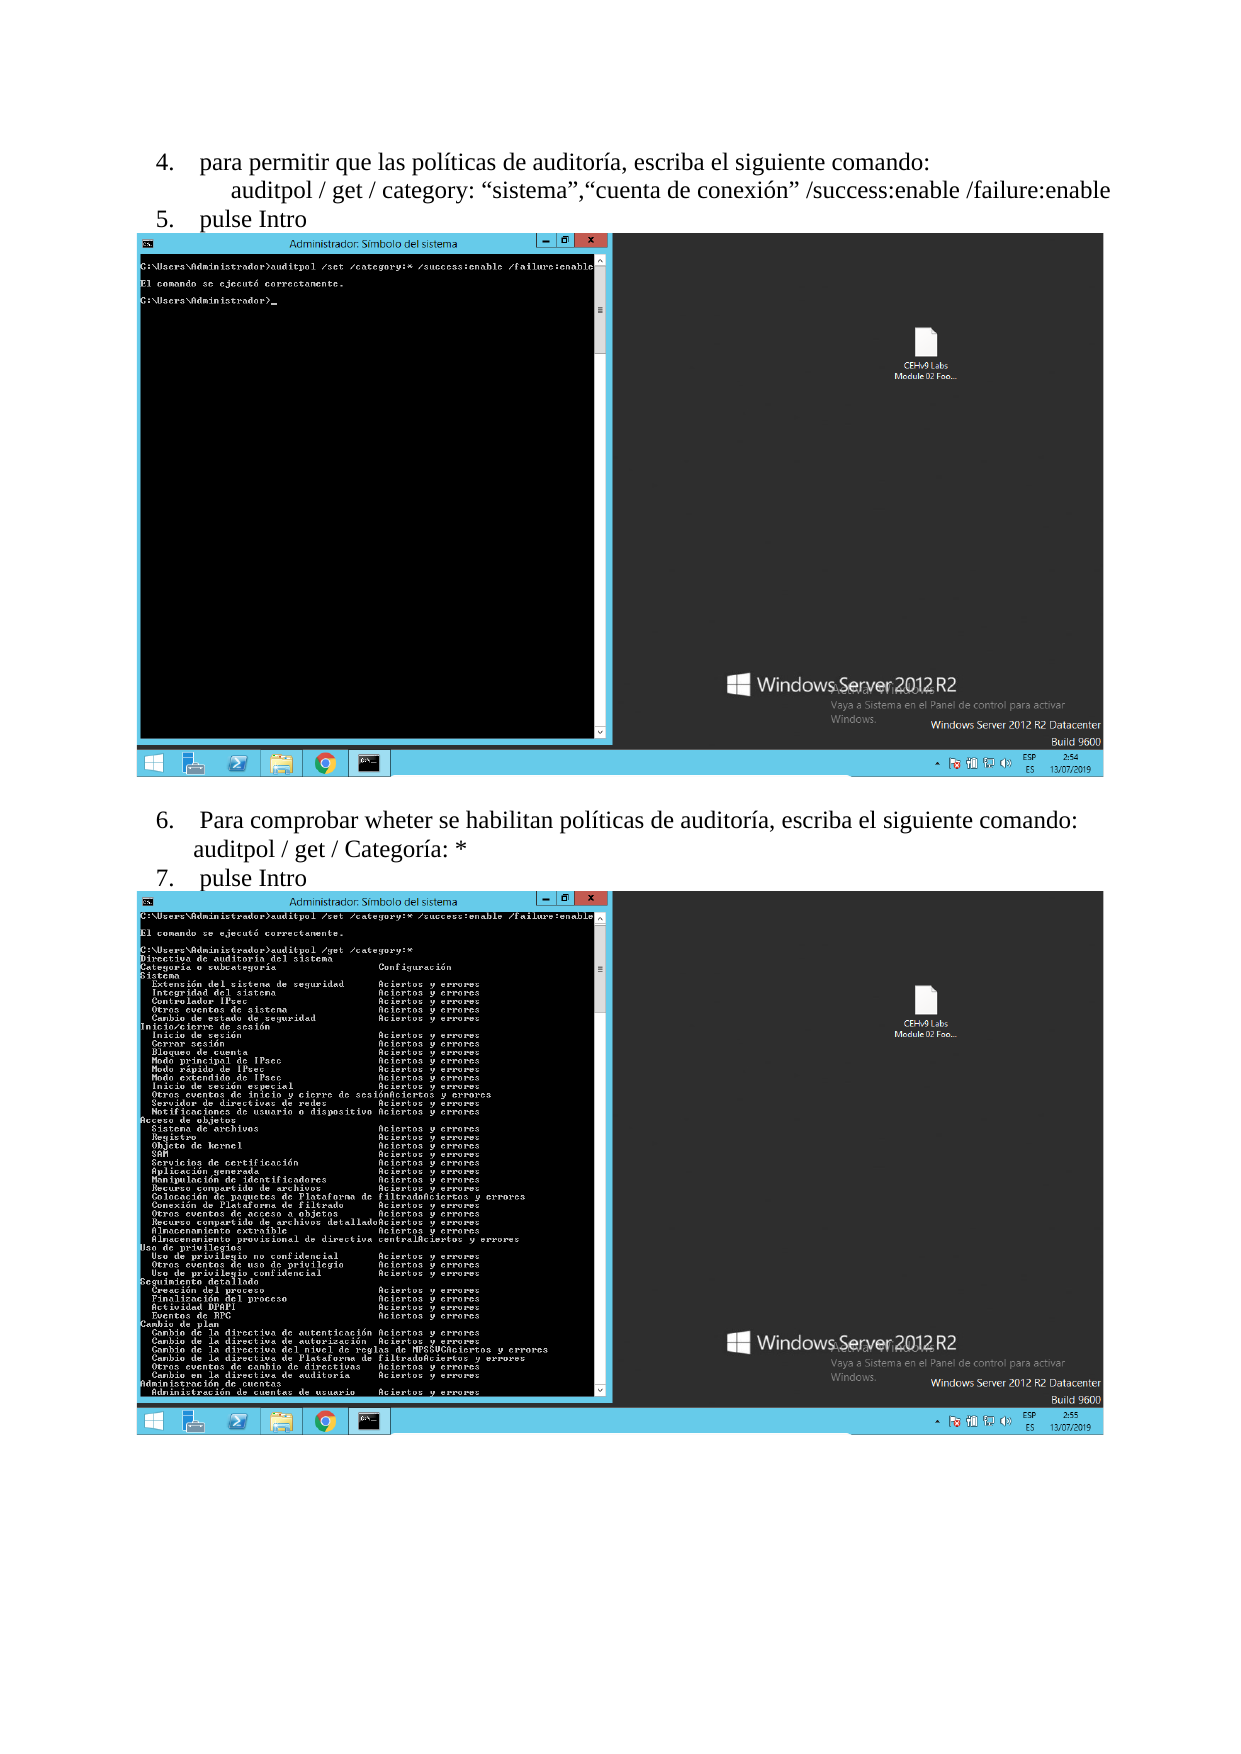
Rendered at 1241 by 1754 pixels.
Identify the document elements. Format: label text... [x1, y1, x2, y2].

list pulse Intro [156, 204, 1122, 233]
list para permitir que las políticas de auditoría, escriba el siguiente comando: [156, 147, 1122, 176]
list Para comprobar wheter se habilitan políticas de auditoría, escriba el siguiente comando: auditpol / get / Categoría: * [156, 805, 1122, 863]
picture [136, 891, 1104, 1435]
list auditpol / get / category: “sistema”,“cuenta de conexión” /success:enable /failure:enable [193, 176, 1122, 204]
list pulse Intro [156, 863, 1122, 891]
picture [136, 233, 1104, 777]
